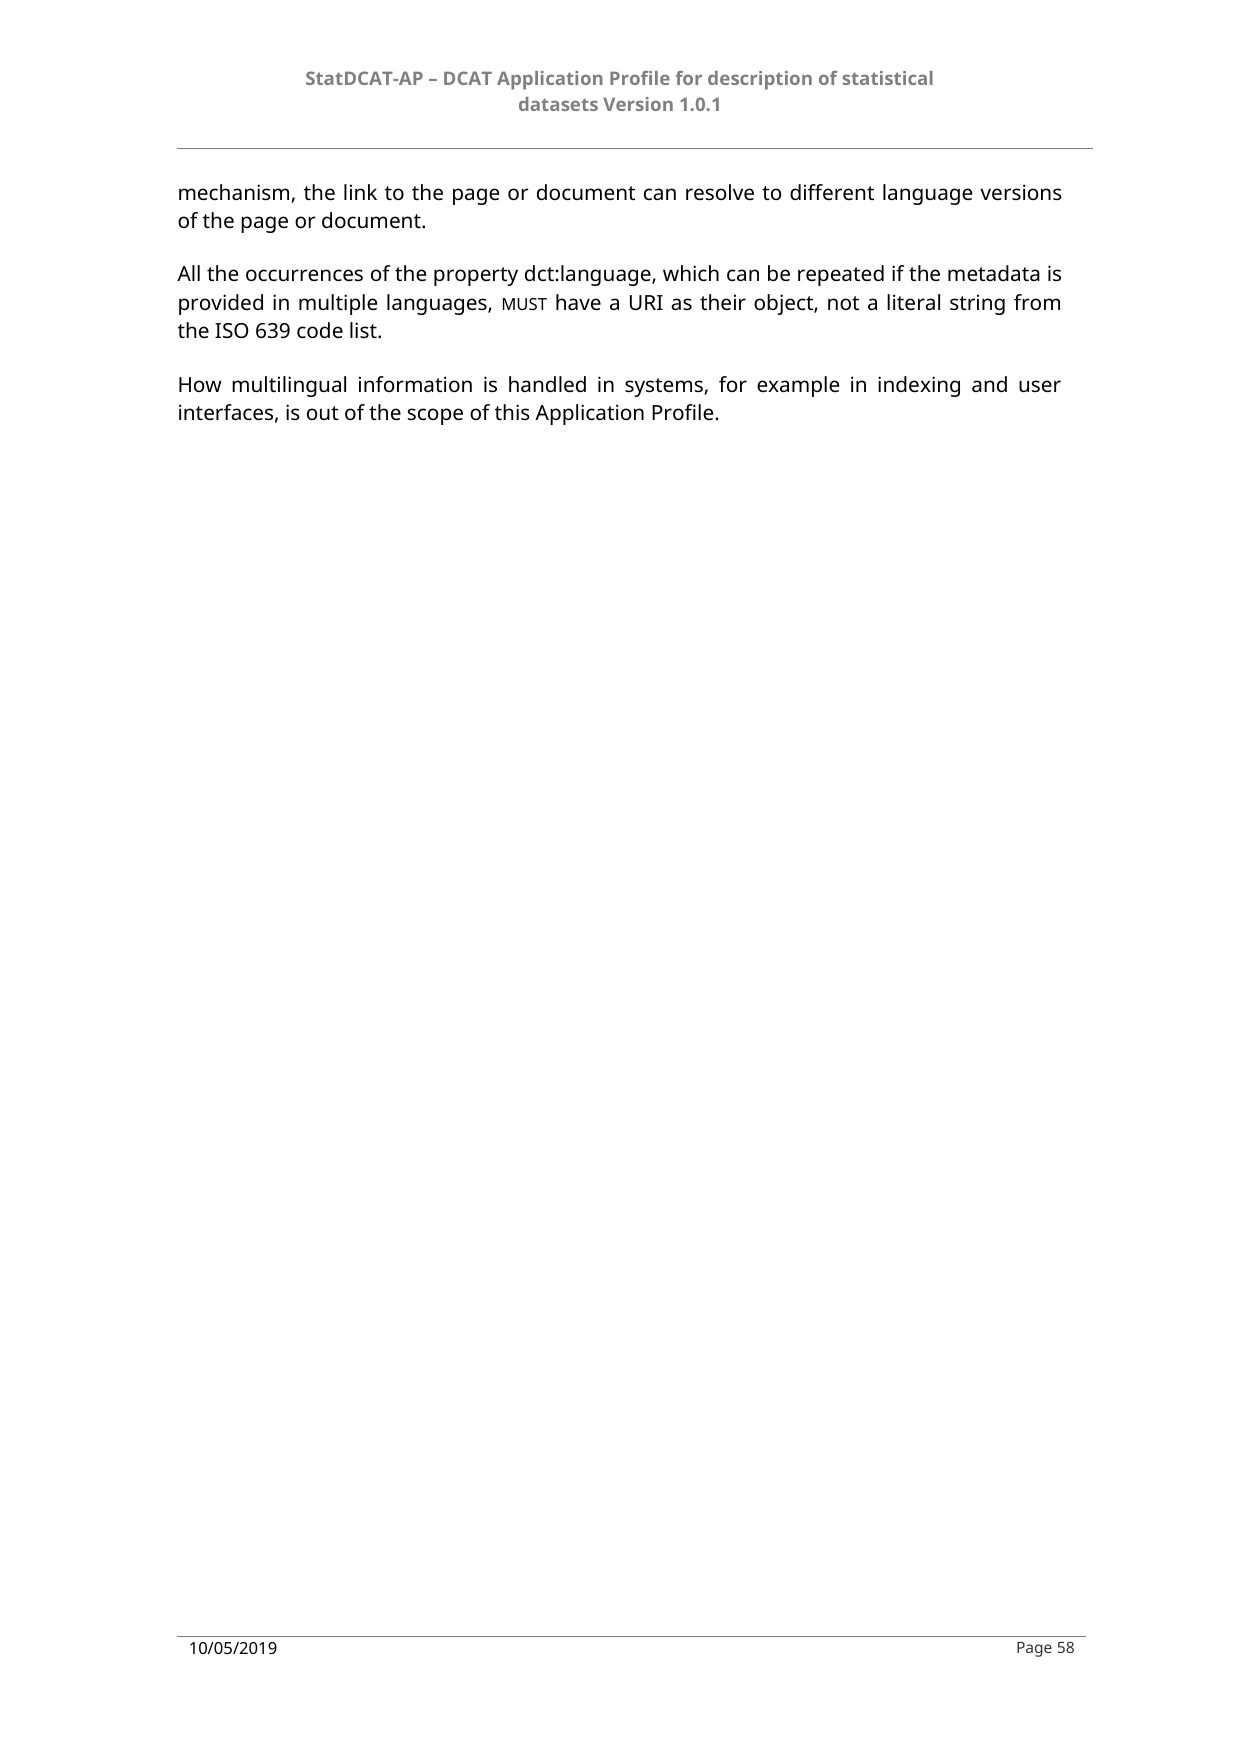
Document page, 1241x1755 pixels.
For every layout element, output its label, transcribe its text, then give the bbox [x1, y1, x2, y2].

text mechanism, the link to the page or document can resolve to different language versions of the page or document. [177, 178, 1063, 234]
text All the occurrences of the property dct:language, which can be repeated if the metadata is provided in multiple languages, must have a URI as their object, not a literal string from the ISO 639 code list. [177, 259, 1063, 345]
text How multilingual information is handled in systems, for example in indexing and user interfaces, is out of the scope of this Application Profile. [177, 370, 1063, 427]
